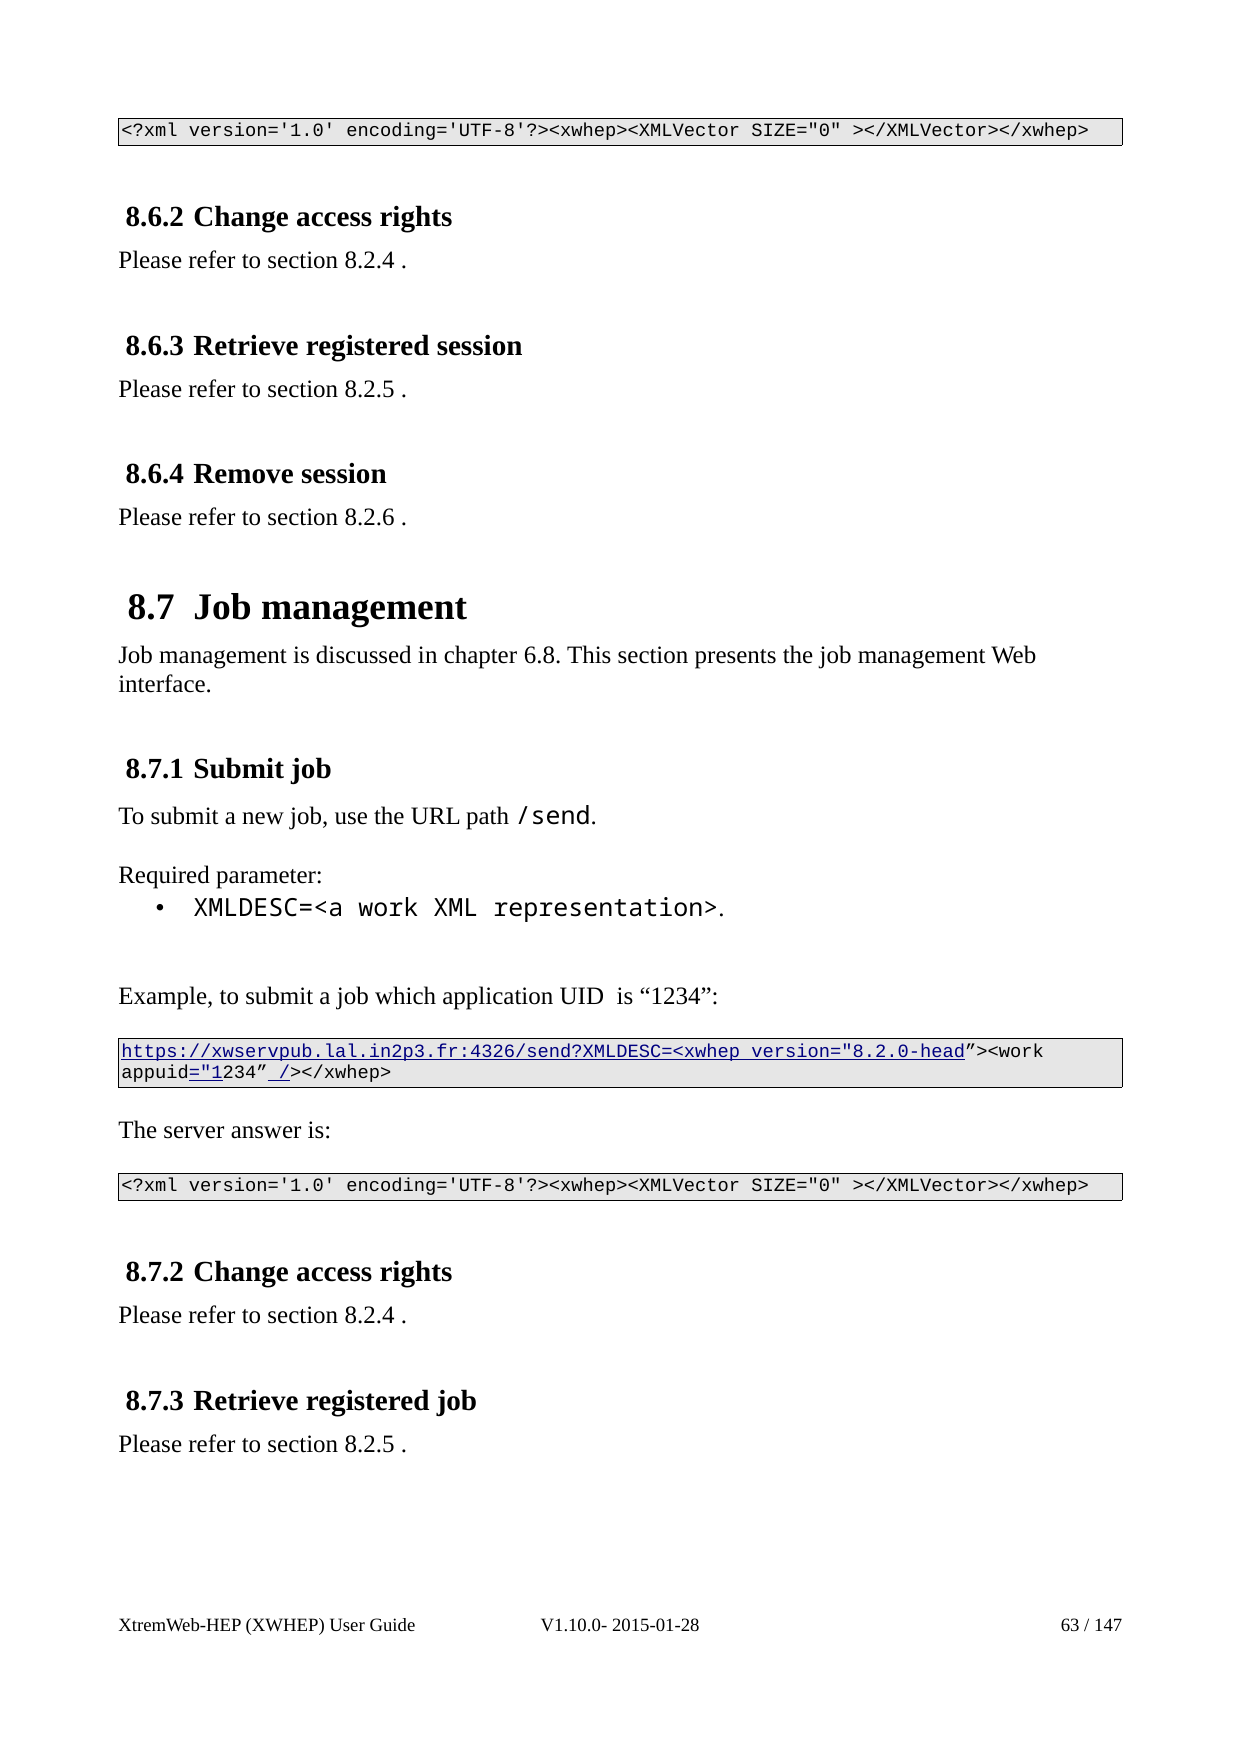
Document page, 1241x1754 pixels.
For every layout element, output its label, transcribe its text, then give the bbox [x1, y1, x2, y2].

text Please refer to section8.2.6. [118, 502, 1122, 531]
subtitle Submit job [118, 752, 1122, 785]
text Please refer to section8.2.4. [118, 1300, 1122, 1329]
subtitle Retrieve registered session [118, 328, 1122, 361]
text https://xwservpub.lal.in2p3.fr:4326/send?XMLDESC=<xwhep version="8.2.0-head”><work appuid="1234” /></xwhep> [119, 1039, 1122, 1087]
subtitle Job management [118, 585, 1122, 628]
text Example, to submit a job which application UID is “1234”: [118, 981, 1122, 1009]
text To submit a new job, use the URL path /send. [118, 798, 1122, 832]
text Please refer to section8.2.5. [118, 1429, 1122, 1457]
subtitle Remove session [118, 456, 1122, 490]
text <?xml version='1.0' encoding='UTF-8'?><xwhep><XMLVector SIZE="0" ></XMLVector></xwhep> [119, 1174, 1122, 1200]
text <?xml version='1.0' encoding='UTF-8'?><xwhep><XMLVector SIZE="0" ></XMLVector></xwhep> [119, 119, 1122, 145]
text Please refer to section8.2.5. [118, 374, 1122, 402]
list XMLDESC=<a work XML representation>. [156, 889, 1122, 923]
subtitle Retrieve registered job [118, 1383, 1122, 1416]
text Job management is discussed in chapter 6.8. This section presents the job management Web interface. [118, 640, 1122, 698]
subtitle Change access rights [118, 199, 1122, 233]
text Required parameter: [118, 861, 1122, 889]
text The server answer is: [118, 1116, 1122, 1144]
text Please refer to section8.2.4. [118, 245, 1122, 274]
subtitle Change access rights [118, 1254, 1122, 1288]
